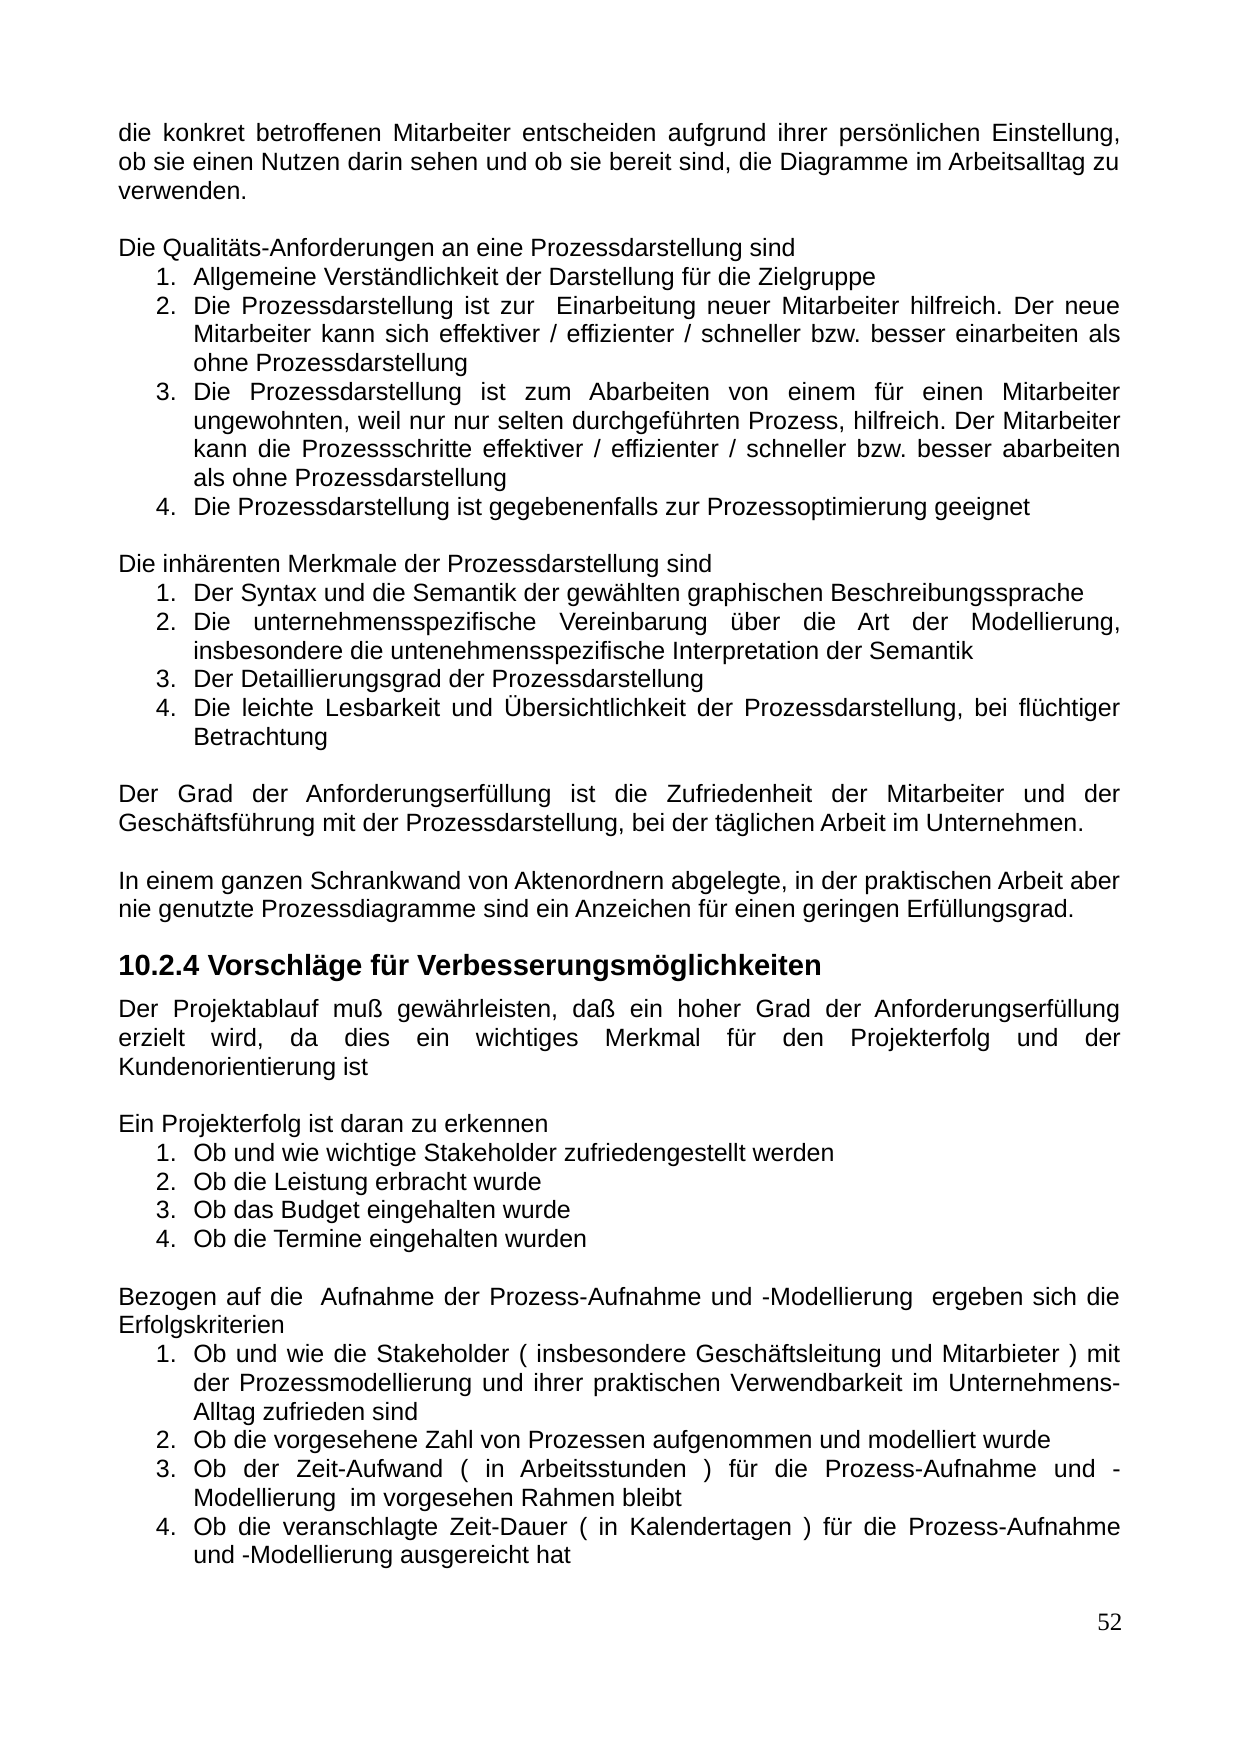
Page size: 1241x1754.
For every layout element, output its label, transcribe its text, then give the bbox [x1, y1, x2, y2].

list Der Syntax und die Semantik der gewählten graphischen Beschreibungssprache [156, 578, 1122, 607]
list Ob das Budget eingehalten wurde [156, 1195, 1122, 1224]
list Ob und wie wichtige Stakeholder zufriedengestellt werden [156, 1138, 1122, 1167]
text Der Grad der Anforderungserfüllung ist die Zufriedenheit der Mitarbeiter und der Geschäftsführung mit der Prozessdarstellung, bei der täglichen Arbeit im Unternehmen. [118, 779, 1122, 837]
list Die leichte Lesbarkeit und Übersichtlichkeit der Prozessdarstellung, bei flüchtiger Betrachtung [156, 693, 1122, 751]
list Ob die Leistung erbracht wurde [156, 1167, 1122, 1195]
text Ein Projekterfolg ist daran zu erkennen [118, 1109, 1122, 1138]
text die konkret betroffenen Mitarbeiter entscheiden aufgrund ihrer persönlichen Einstellung, ob sie einen Nutzen darin sehen und ob sie bereit sind, die Diagramme im Arbeitsalltag zu verwenden. [118, 118, 1122, 204]
text Der Projektablauf muß gewährleisten, daß ein hoher Grad der Anforderungserfüllung erzielt wird, da dies ein wichtiges Merkmal für den Projekterfolg und der Kundenorientierung ist [118, 994, 1122, 1080]
list Die Prozessdarstellung ist zur Einarbeitung neuer Mitarbeiter hilfreich. Der neue Mitarbeiter kann sich effektiver / effizienter / schneller bzw. besser einarbeiten als ohne Prozessdarstellung [156, 291, 1122, 377]
list Allgemeine Verständlichkeit der Darstellung für die Zielgruppe [156, 262, 1122, 291]
list Ob die vorgesehene Zahl von Prozessen aufgenommen und modelliert wurde [156, 1425, 1122, 1454]
text Die inhärenten Merkmale der Prozessdarstellung sind [118, 549, 1122, 578]
text Bezogen auf die Aufnahme der Prozess-Aufnahme und -Modellierung ergeben sich die Erfolgskriterien [118, 1282, 1122, 1339]
subtitle 10.2.4 Vorschläge für Verbesserungsmöglichkeiten [118, 948, 1122, 982]
text In einem ganzen Schrankwand von Aktenordnern abgelegte, in der praktischen Arbeit aber nie genutzte Prozessdiagramme sind ein Anzeichen für einen geringen Erfüllungsgrad. [118, 866, 1122, 923]
list Die unternehmensspezifische Vereinbarung über die Art der Modellierung, insbesondere die untenehmensspezifische Interpretation der Semantik [156, 607, 1122, 664]
list Ob und wie die Stakeholder ( insbesondere Geschäftsleitung und Mitarbieter ) mit der Prozessmodellierung und ihrer praktischen Verwendbarkeit im Unternehmens-Alltag zufrieden sind [156, 1339, 1122, 1425]
list Die Prozessdarstellung ist zum Abarbeiten von einem für einen Mitarbeiter ungewohnten, weil nur nur selten durchgeführten Prozess, hilfreich. Der Mitarbeiter kann die Prozessschritte effektiver / effizienter / schneller bzw. besser abarbeiten als ohne Prozessdarstellung [156, 377, 1122, 492]
list Ob die Termine eingehalten wurden [156, 1224, 1122, 1253]
list Ob der Zeit-Aufwand ( in Arbeitsstunden ) für die Prozess-Aufnahme und -Modellierung im vorgesehen Rahmen bleibt [156, 1454, 1122, 1512]
list Der Detaillierungsgrad der Prozessdarstellung [156, 664, 1122, 693]
text Die Qualitäts-Anforderungen an eine Prozessdarstellung sind [118, 233, 1122, 262]
list Ob die veranschlagte Zeit-Dauer ( in Kalendertagen ) für die Prozess-Aufnahme und -Modellierung ausgereicht hat [156, 1512, 1122, 1569]
list Die Prozessdarstellung ist gegebenenfalls zur Prozessoptimierung geeignet [156, 492, 1122, 521]
